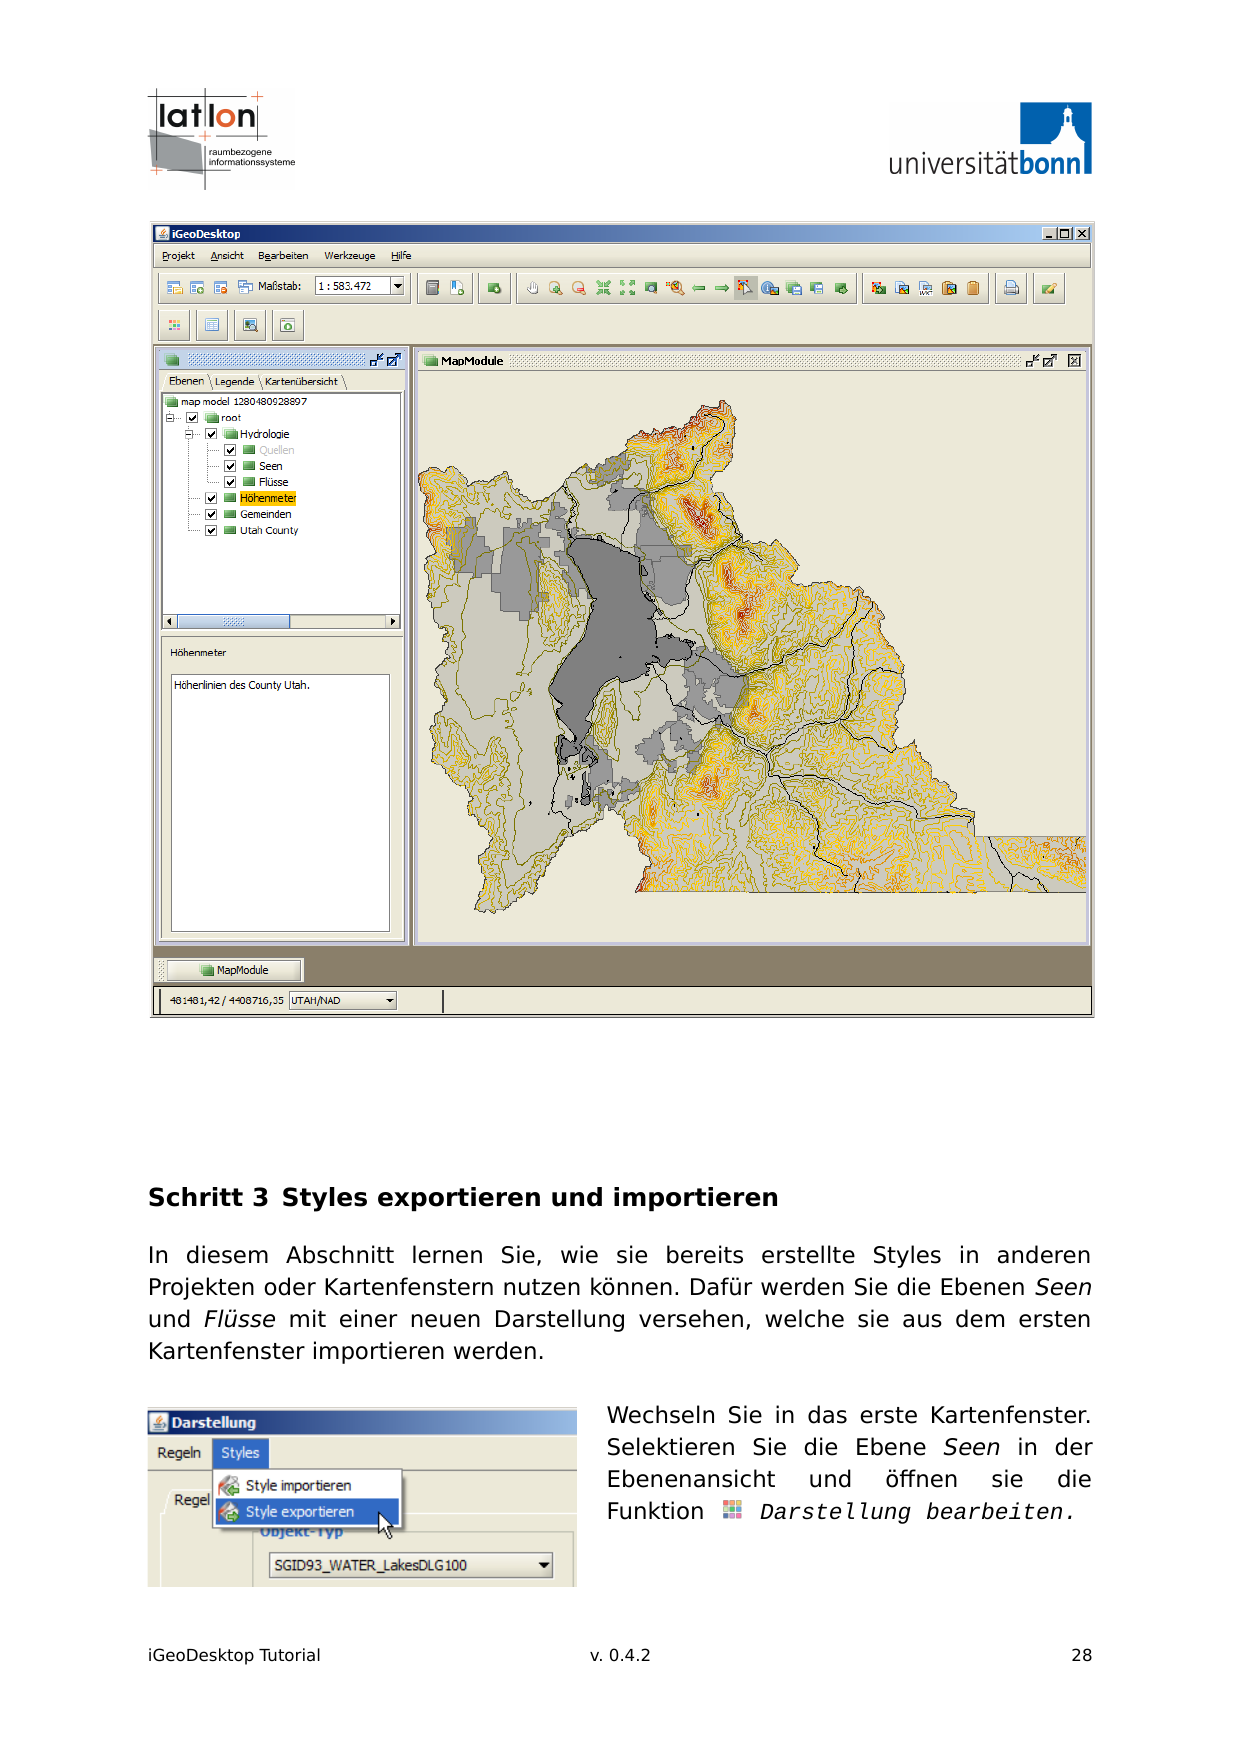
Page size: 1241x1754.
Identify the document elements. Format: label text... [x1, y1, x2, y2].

picture [147, 88, 295, 190]
picture [889, 102, 1093, 174]
picture [722, 1499, 743, 1520]
picture [147, 1407, 577, 1587]
subtitle Styles exportieren und importieren [148, 1183, 1092, 1212]
picture [149, 221, 1095, 1018]
text In diesem Abschnitt lernen Sie, wie sie bereits erstellte Styles in anderen Projekten oder Kartenfenstern nutzen können. Dafür werden Sie die Ebenen Seen und Flüsse mit einer neuen Darstellung versehen, welche sie aus dem ersten Kartenfenster importieren werden. Wechseln Sie in das erste Kartenfenster. Selektieren Sie die Ebene Seen in der Ebenenansicht und öffnen sie die Funktion Darstellung bearbeiten. [148, 1242, 1092, 1526]
